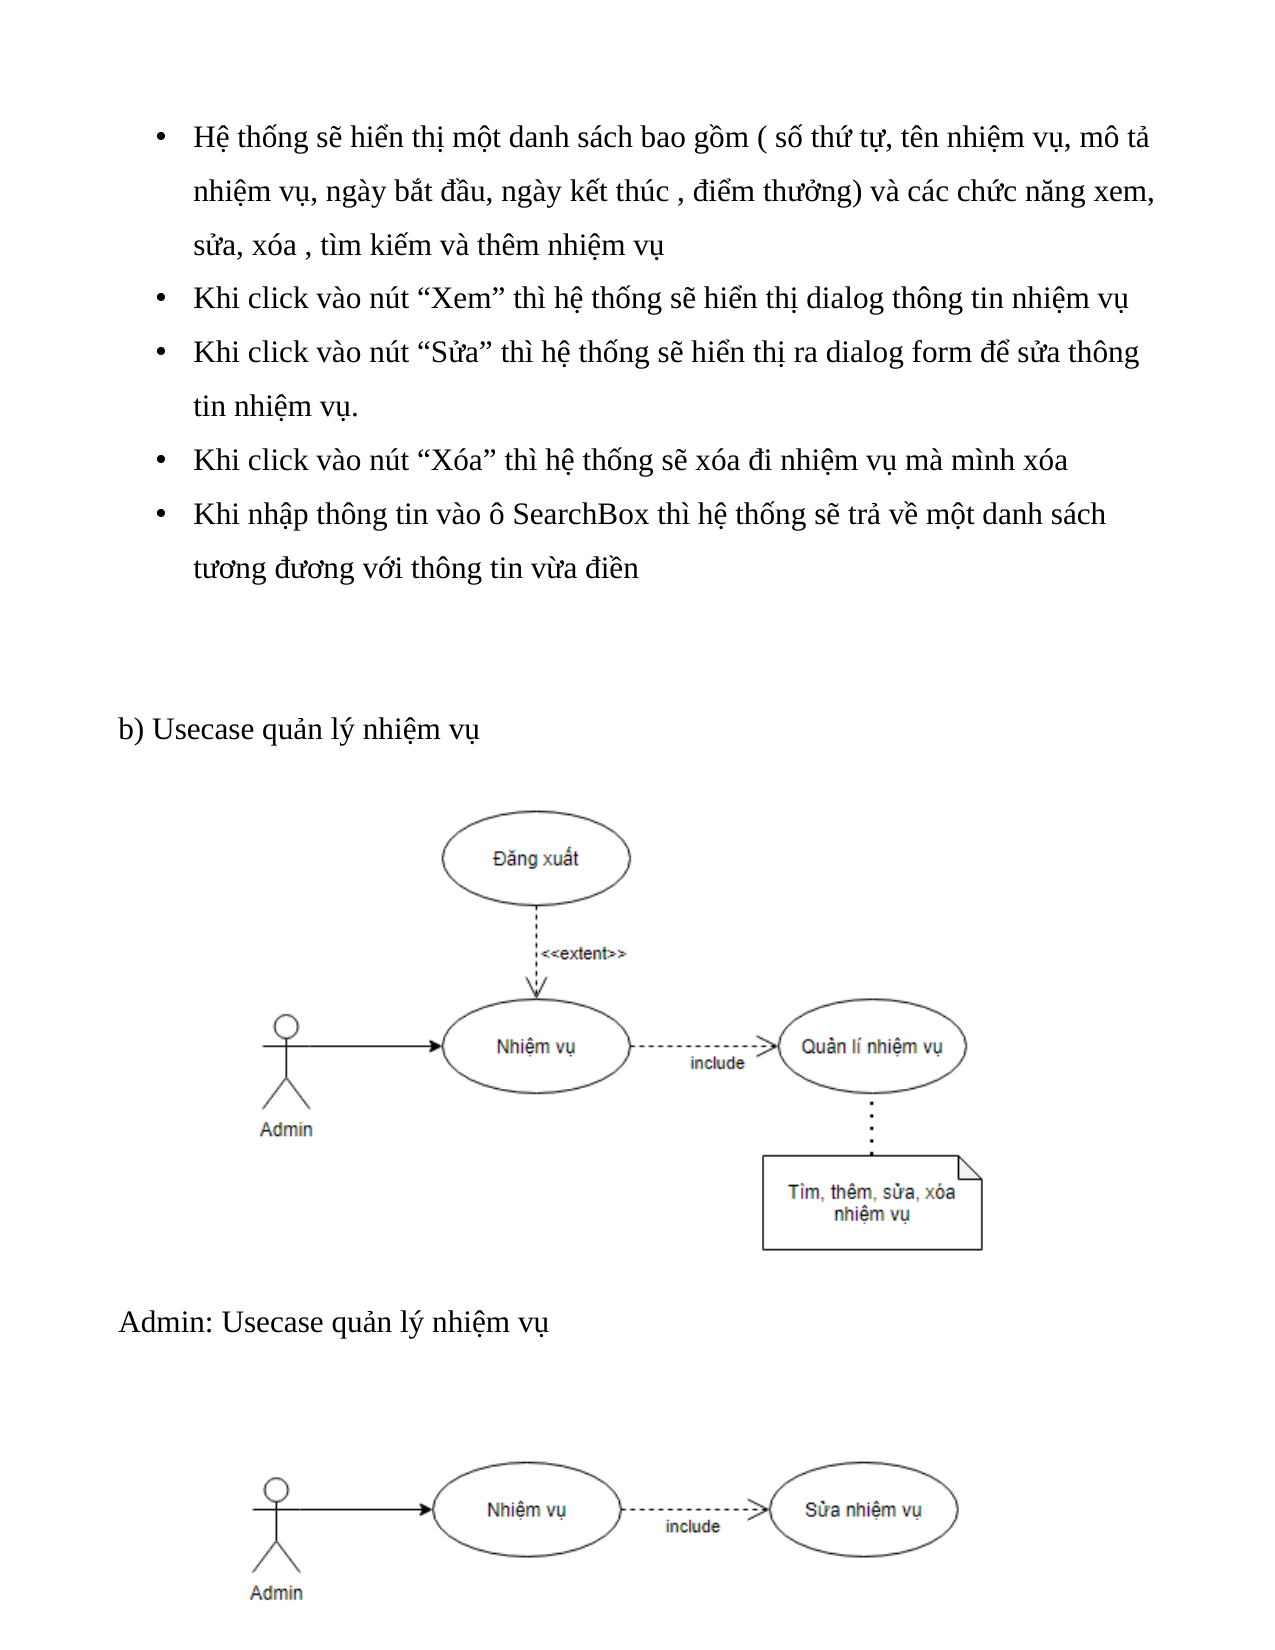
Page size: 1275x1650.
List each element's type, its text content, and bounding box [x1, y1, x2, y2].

list Hệ thống sẽ hiển thị một danh sách bao gồm ( số thứ tự, tên nhiệm vụ, mô tả nhiệm vụ, ngày bắt đầu, ngày kết thúc , điểm thưởng) và các chức năng xem, sửa, xóa , tìm kiếm và thêm nhiệm vụ [156, 118, 1157, 262]
list Khi nhập thông tin vào ô SearchBox thì hệ thống sẽ trả về một danh sách tương đương với thông tin vừa điền [156, 495, 1157, 585]
picture [192, 764, 1083, 1304]
list Khi click vào nút “Xem” thì hệ thống sẽ hiển thị dialog thông tin nhiệm vụ [156, 280, 1157, 316]
list Khi click vào nút “Sửa” thì hệ thống sẽ hiển thị ra dialog form để sửa thông tin nhiệm vụ. [156, 333, 1157, 423]
text b) Usecase quản lý nhiệm vụ [118, 711, 1157, 746]
picture [232, 1404, 983, 1644]
list Khi click vào nút “Xóa” thì hệ thống sẽ xóa đi nhiệm vụ mà mình xóa [156, 441, 1157, 477]
text Admin: Usecase quản lý nhiệm vụ [118, 818, 1157, 1339]
